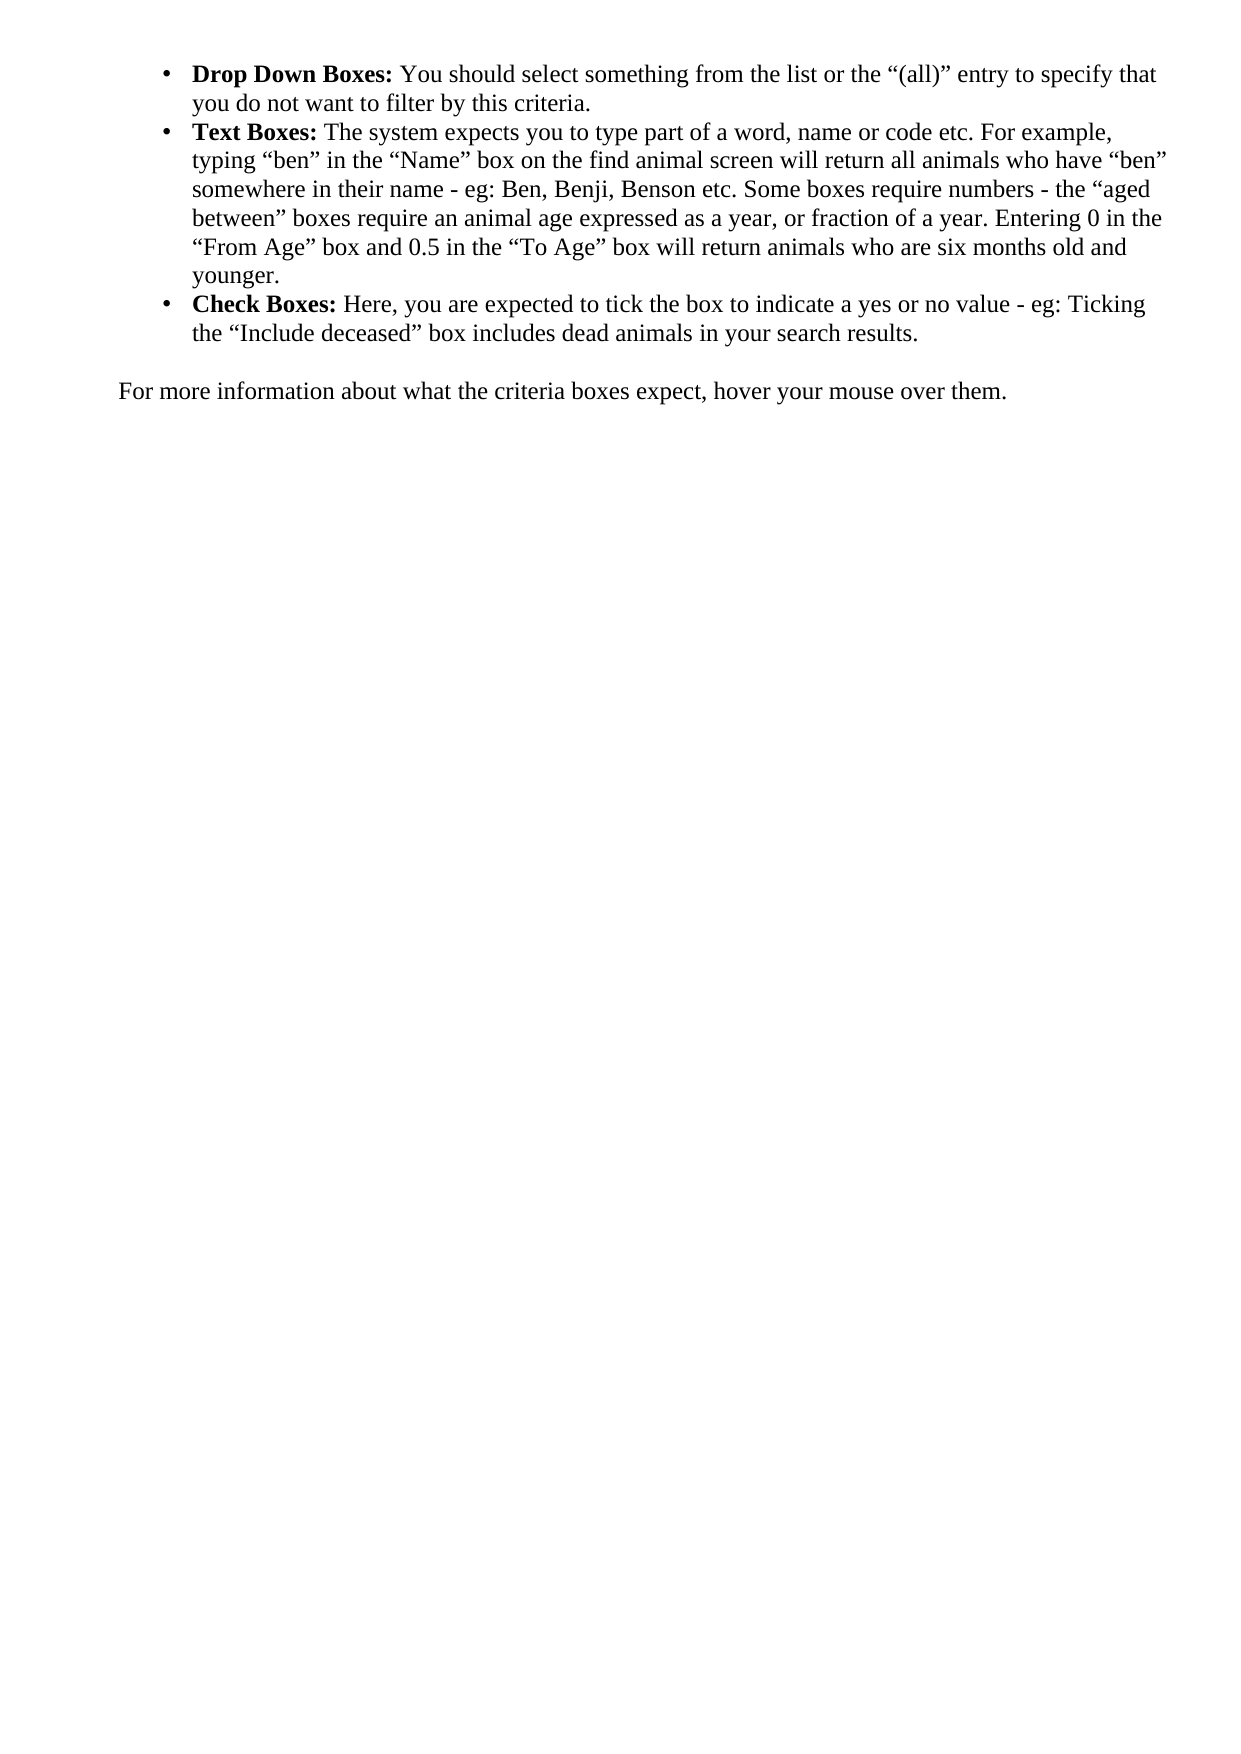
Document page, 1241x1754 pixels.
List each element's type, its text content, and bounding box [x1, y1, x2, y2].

text For more information about what the criteria boxes expect, hover your mouse over them. [118, 376, 1181, 405]
list Drop Down Boxes: You should select something from the list or the “(all)” entry to specify that you do not want to filter by this criteria. [162, 59, 1181, 117]
list Check Boxes: Here, you are expected to tick the box to indicate a yes or no value - eg: Ticking the “Include deceased” box includes dead animals in your search results. [162, 289, 1181, 347]
list Text Boxes: The system expects you to type part of a word, name or code etc. For example, typing “ben” in the “Name” box on the find animal screen will return all animals who have “ben” somewhere in their name - eg: Ben, Benji, Benson etc. Some boxes require numbers - the “aged between” boxes require an animal age expressed as a year, or fraction of a year. Entering 0 in the “From Age” box and 0.5 in the “To Age” box will return animals who are six months old and younger. [162, 117, 1181, 289]
